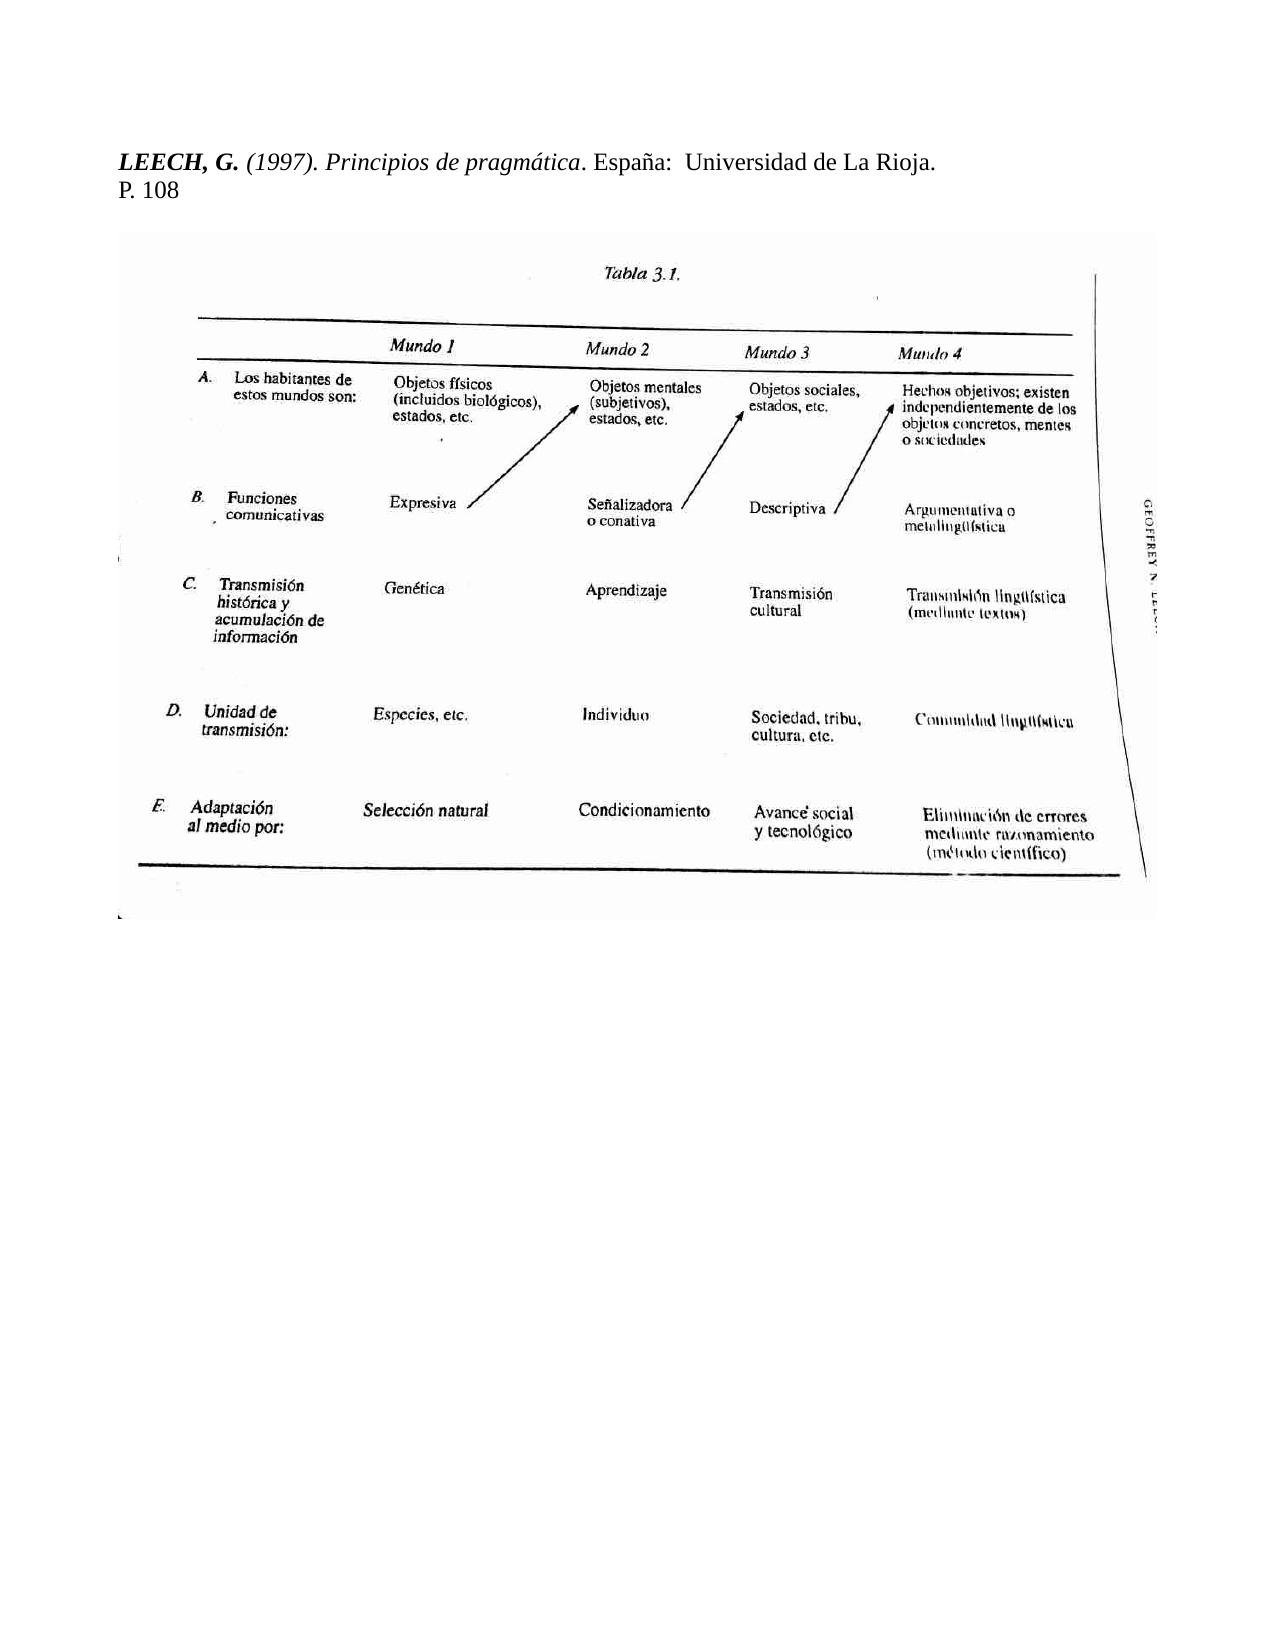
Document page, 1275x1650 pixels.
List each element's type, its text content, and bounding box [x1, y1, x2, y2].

text P. 108 [118, 176, 1157, 204]
text LEECH, G. (1997). Principios de pragmática. España: Universidad de La Rioja. [118, 147, 1157, 176]
picture [118, 233, 1157, 919]
